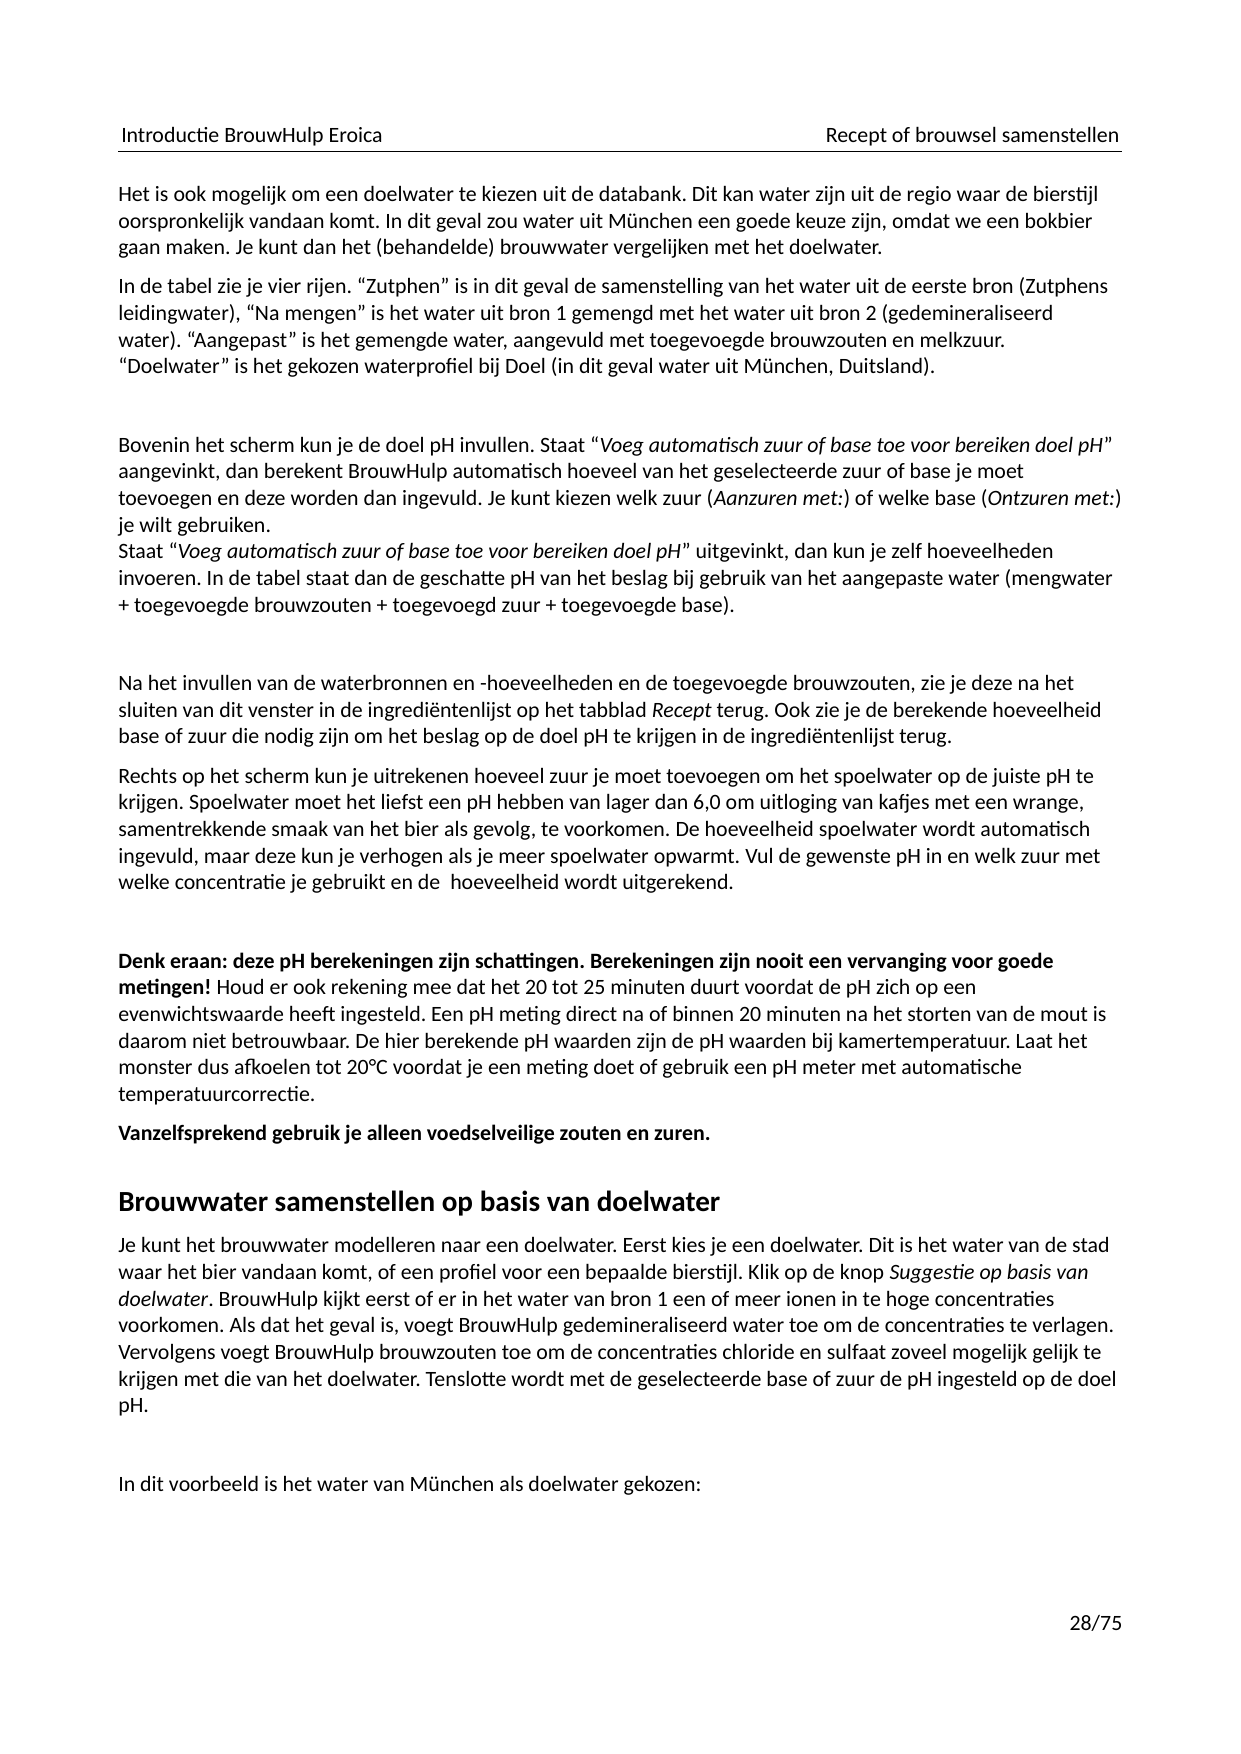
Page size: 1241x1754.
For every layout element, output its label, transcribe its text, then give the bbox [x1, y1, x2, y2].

text Je kunt het brouwwater modelleren naar een doelwater. Eerst kies je een doelwater. Dit is het water van de stad waar het bier vandaan komt, of een profiel voor een bepaalde bierstijl. Klik op de knop Suggestie op basis van doelwater. BrouwHulp kijkt eerst of er in het water van bron 1 een of meer ionen in te hoge concentraties voorkomen. Als dat het geval is, voegt BrouwHulp gedemineraliseerd water toe om de concentraties te verlagen. Vervolgens voegt BrouwHulp brouwzouten toe om de concentraties chloride en sulfaat zoveel mogelijk gelijk te krijgen met die van het doelwater. Tenslotte wordt met de geselecteerde base of zuur de pH ingesteld op de doel pH. [118, 1232, 1122, 1418]
text Bovenin het scherm kun je de doel pH invullen. Staat “Voeg automatisch zuur of base toe voor bereiken doel pH” aangevinkt, dan berekent BrouwHulp automatisch hoeveel van het geselecteerde zuur of base je moet toevoegen en deze worden dan ingevuld. Je kunt kiezen welk zuur (Aanzuren met:) of welke base (Ontzuren met:) je wilt gebruiken. Staat “Voeg automatisch zuur of base toe voor bereiken doel pH” uitgevinkt, dan kun je zelf hoeveelheden invoeren. In de tabel staat dan de geschatte pH van het beslag bij gebruik van het aangepaste water (mengwater + toegevoegde brouwzouten + toegevoegd zuur + toegevoegde base). [118, 431, 1122, 618]
text Het is ook mogelijk om een doelwater te kiezen uit de databank. Dit kan water zijn uit de regio waar de bierstijl oorspronkelijk vandaan komt. In dit geval zou water uit München een goede keuze zijn, omdat we een bokbier gaan maken. Je kunt dan het (behandelde) brouwwater vergelijken met het doelwater. [118, 180, 1122, 260]
text Rechts op het scherm kun je uitrekenen hoeveel zuur je moet toevoegen om het spoelwater op de juiste pH te krijgen. Spoelwater moet het liefst een pH hebben van lager dan 6,0 om uitloging van kafjes met een wrange, samentrekkende smaak van het bier als gevolg, te voorkomen. De hoeveelheid spoelwater wordt automatisch ingevuld, maar deze kun je verhogen als je meer spoelwater opwarmt. Vul de gewenste pH in en welk zuur met welke concentratie je gebruikt en de hoeveelheid wordt uitgerekend. [118, 762, 1122, 895]
subtitle Brouwwater samenstellen op basis van doelwater [118, 1183, 1122, 1219]
text Denk eraan: deze pH berekeningen zijn schattingen. Berekeningen zijn nooit een vervanging voor goede metingen! Houd er ook rekening mee dat het 20 tot 25 minuten duurt voordat de pH zich op een evenwichtswaarde heeft ingesteld. Een pH meting direct na of binnen 20 minuten na het storten van de mout is daarom niet betrouwbaar. De hier berekende pH waarden zijn de pH waarden bij kamertemperatuur. Laat het monster dus afkoelen tot 20°C voordat je een meting doet of gebruik een pH meter met automatische temperatuurcorrectie. [118, 947, 1122, 1107]
text In dit voorbeeld is het water van München als doelwater gekozen: [118, 1470, 1122, 1497]
text Vanzelfsprekend gebruik je alleen voedselveilige zouten en zuren. [118, 1119, 1122, 1146]
text Na het invullen van de waterbronnen en -hoeveelheden en de toegevoegde brouwzouten, zie je deze na het sluiten van dit venster in de ingrediëntenlijst op het tabblad Recept terug. Ook zie je de berekende hoeveelheid base of zuur die nodig zijn om het beslag op de doel pH te krijgen in de ingrediëntenlijst terug. [118, 669, 1122, 749]
text In de tabel zie je vier rijen. “Zutphen” is in dit geval de samenstelling van het water uit de eerste bron (Zutphens leidingwater), “Na mengen” is het water uit bron 1 gemengd met het water uit bron 2 (gedemineraliseerd water). “Aangepast” is het gemengde water, aangevuld met toegevoegde brouwzouten en melkzuur. “Doelwater” is het gekozen waterprofiel bij Doel (in dit geval water uit München, Duitsland). [118, 273, 1122, 379]
